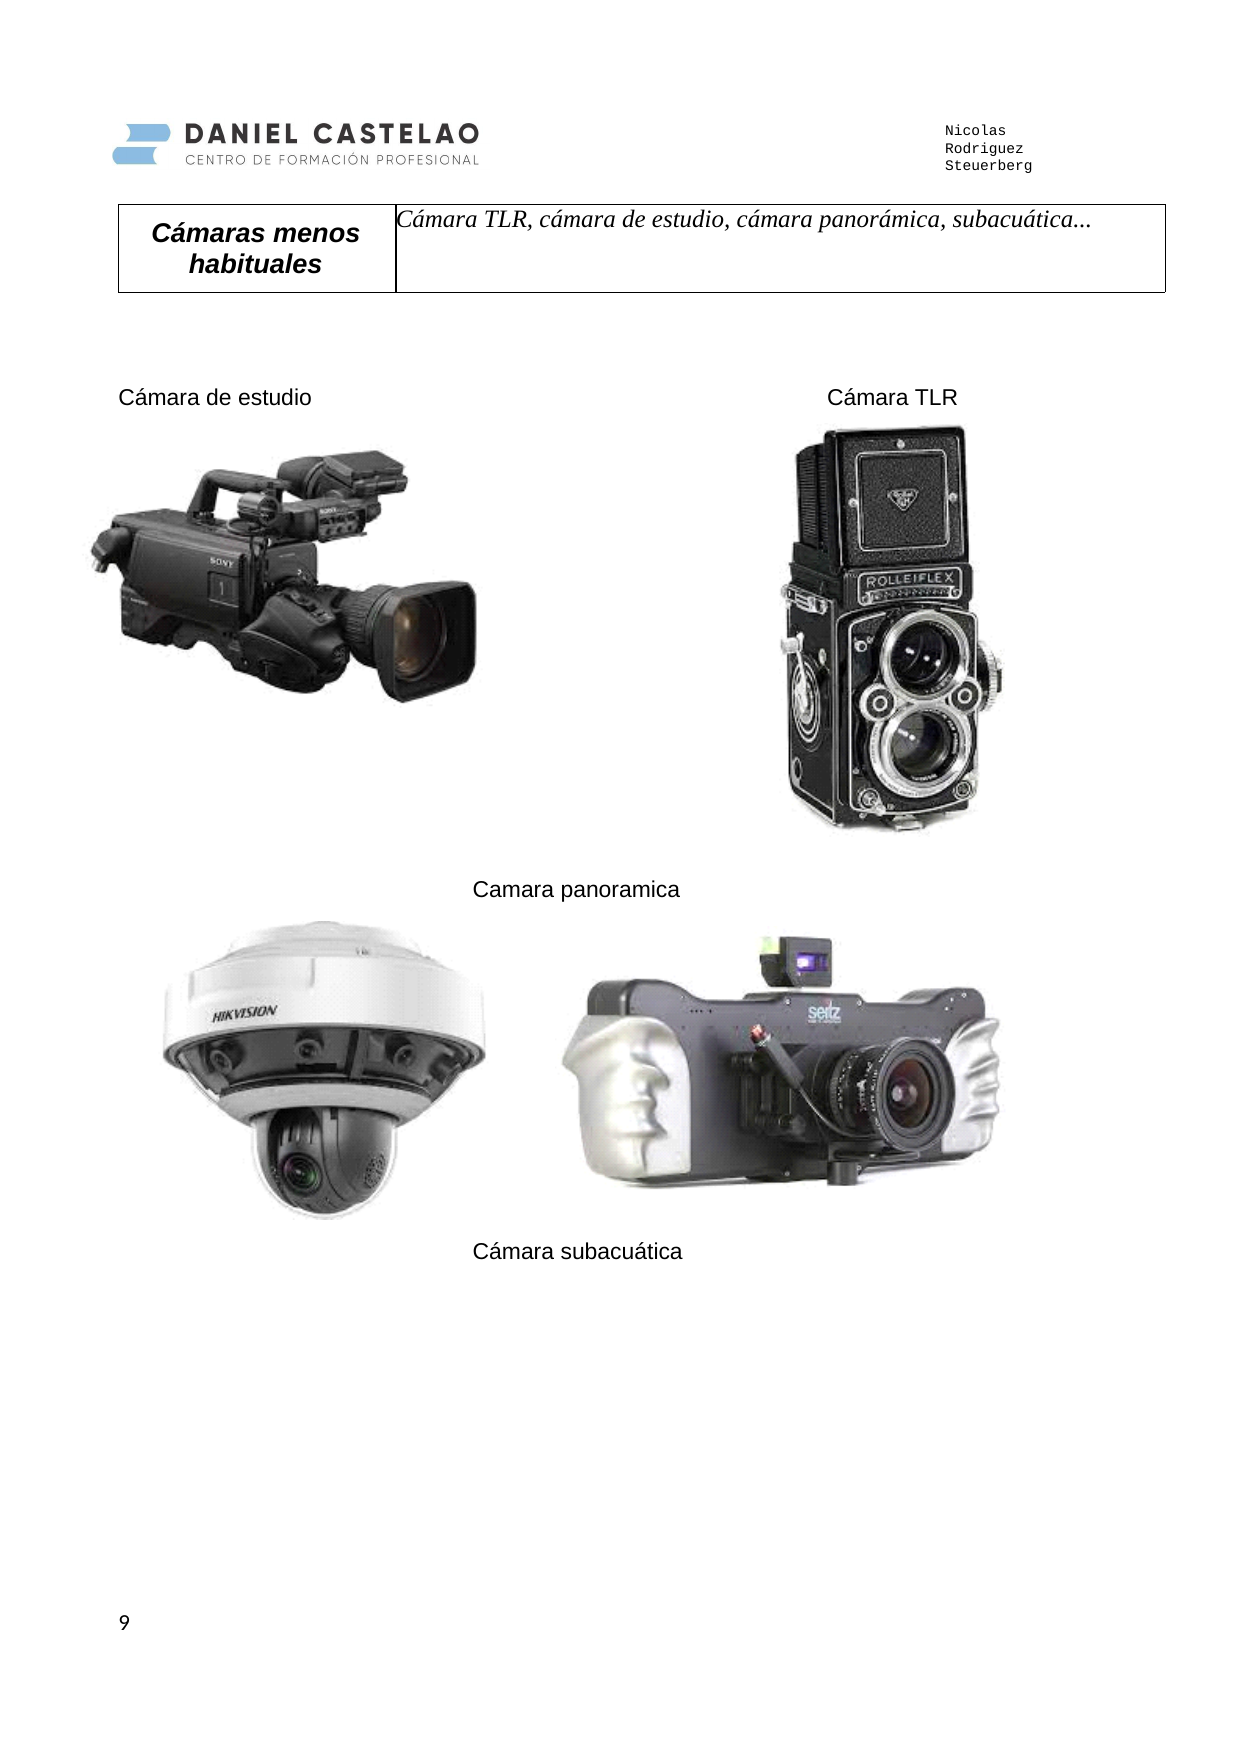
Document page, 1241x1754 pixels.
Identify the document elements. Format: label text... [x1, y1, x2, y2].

text Cámara subacuática [118, 1238, 1122, 1265]
text Camara panoramica [118, 876, 1122, 903]
picture [112, 118, 491, 170]
table_cell Cámaras menos habituales [119, 205, 395, 292]
table_cell Cámara TLR, cámara de estudio, cámara panorámica, subacuática... [397, 205, 1165, 292]
text Cámara de estudio Cámara TLR [118, 384, 1122, 410]
